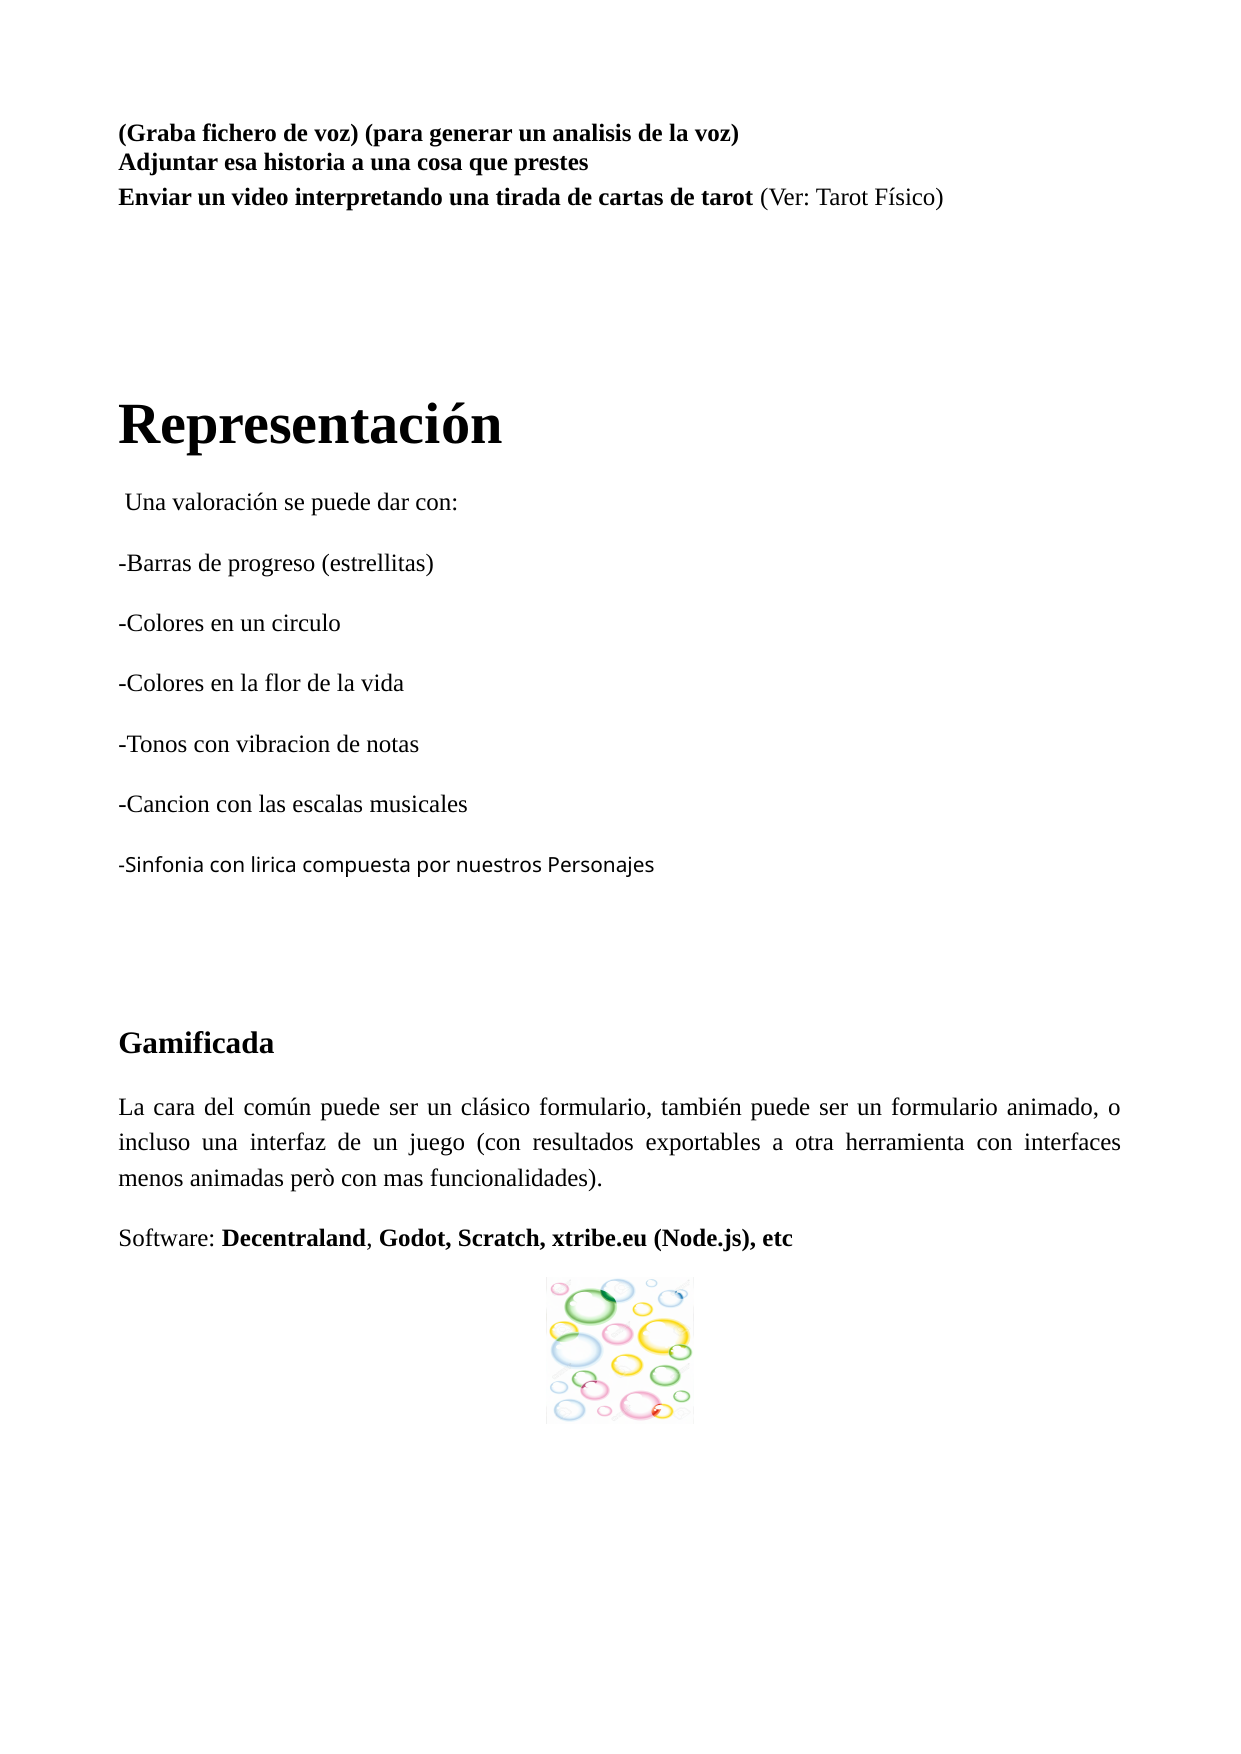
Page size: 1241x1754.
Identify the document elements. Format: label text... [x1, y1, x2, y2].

text La cara del común puede ser un clásico formulario, también puede ser un formulario animado, o incluso una interfaz de un juego (con resultados exportables a otra herramienta con interfaces menos animadas però con mas funcionalidades). [118, 1085, 1122, 1192]
text -Sinfonia con lirica compuesta por nuestros Personajes [118, 843, 1122, 878]
picture [546, 1277, 694, 1424]
text Software: Decentraland, Godot, Scratch, xtribe.eu (Node.js), etc [118, 1217, 1122, 1252]
text Una valoración se puede dar con: [118, 481, 1122, 516]
text Gamificada [118, 1024, 1122, 1060]
text -Barras de progreso (estrellitas) [118, 541, 1122, 576]
text Adjuntar esa historia a una cosa que prestes [118, 147, 1122, 176]
text -Colores en un circulo [118, 601, 1122, 637]
text Enviar un video interpretando una tirada de cartas de tarot (Ver: Tarot Físico) [118, 176, 1122, 211]
text -Colores en la flor de la vida [118, 662, 1122, 697]
text -Cancion con las escalas musicales [118, 783, 1122, 818]
text -Tonos con vibracion de notas [118, 722, 1122, 758]
text Representación [118, 388, 1122, 456]
text (Graba fichero de voz) (para generar un analisis de la voz) [118, 118, 1122, 147]
